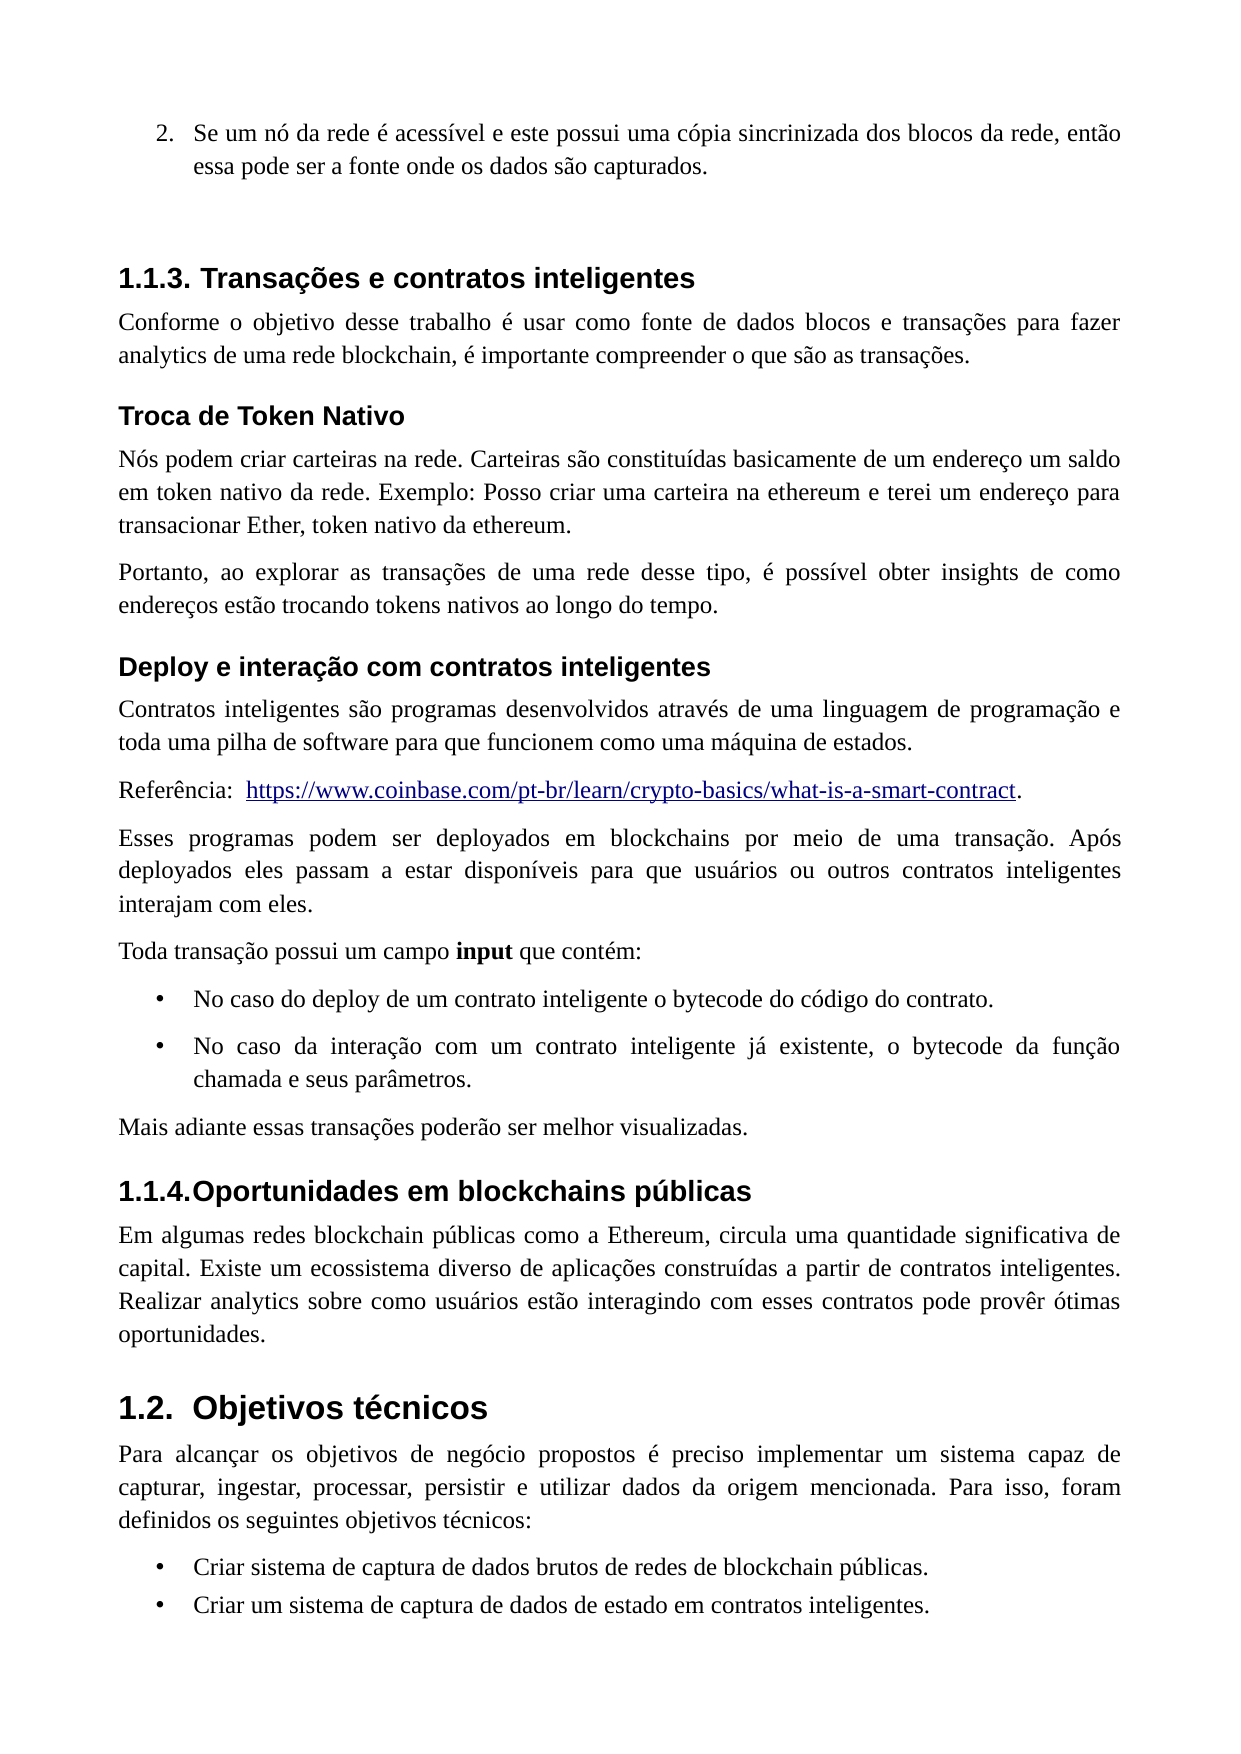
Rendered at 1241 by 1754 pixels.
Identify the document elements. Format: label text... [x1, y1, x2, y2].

subtitle Objetivos técnicos [118, 1388, 1122, 1426]
subtitle Oportunidades em blockchains públicas [118, 1174, 1122, 1208]
text Mais adiante essas transações poderão ser melhor visualizadas. [118, 1112, 1122, 1141]
subtitle Troca de Token Nativo [118, 400, 1122, 431]
list Se um nó da rede é acessível e este possui uma cópia sincrinizada dos blocos da rede, então essa pode ser a fonte onde os dados são capturados. [156, 118, 1122, 180]
text Toda transação possui um campo input que contém: [118, 936, 1122, 965]
list Criar um sistema de captura de dados de estado em contratos inteligentes. [156, 1590, 1122, 1618]
text Em algumas redes blockchain públicas como a Ethereum, circula uma quantidade significativa de capital. Existe um ecossistema diverso de aplicações construídas a partir de contratos inteligentes. Realizar analytics sobre como usuários estão interagindo com esses contratos pode provêr ótimas oportunidades. [118, 1220, 1122, 1348]
text Referência: https://www.coinbase.com/pt-br/learn/crypto-basics/what-is-a-smart-contract. [118, 775, 1122, 804]
text Conforme o objetivo desse trabalho é usar como fonte de dados blocos e transações para fazer analytics de uma rede blockchain, é importante compreender o que são as transações. [118, 307, 1122, 369]
text Esses programas podem ser deployados em blockchains por meio de uma transação. Após deployados eles passam a estar disponíveis para que usuários ou outros contratos inteligentes interajam com eles. [118, 823, 1122, 917]
text Portanto, ao explorar as transações de uma rede desse tipo, é possível obter insights de como endereços estão trocando tokens nativos ao longo do tempo. [118, 557, 1122, 619]
subtitle Transações e contratos inteligentes [118, 261, 1122, 294]
text Contratos inteligentes são programas desenvolvidos através de uma linguagem de programação e toda uma pilha de software para que funcionem como uma máquina de estados. [118, 694, 1122, 756]
list Criar sistema de captura de dados brutos de redes de blockchain públicas. [156, 1552, 1122, 1581]
subtitle Deploy e interação com contratos inteligentes [118, 651, 1122, 682]
list No caso do deploy de um contrato inteligente o bytecode do código do contrato. [156, 984, 1122, 1013]
text Nós podem criar carteiras na rede. Carteiras são constituídas basicamente de um endereço um saldo em token nativo da rede. Exemplo: Posso criar uma carteira na ethereum e terei um endereço para transacionar Ether, token nativo da ethereum. [118, 444, 1122, 539]
text Para alcançar os objetivos de negócio propostos é preciso implementar um sistema capaz de capturar, ingestar, processar, persistir e utilizar dados da origem mencionada. Para isso, foram definidos os seguintes objetivos técnicos: [118, 1439, 1122, 1533]
list No caso da interação com um contrato inteligente já existente, o bytecode da função chamada e seus parâmetros. [156, 1031, 1122, 1093]
